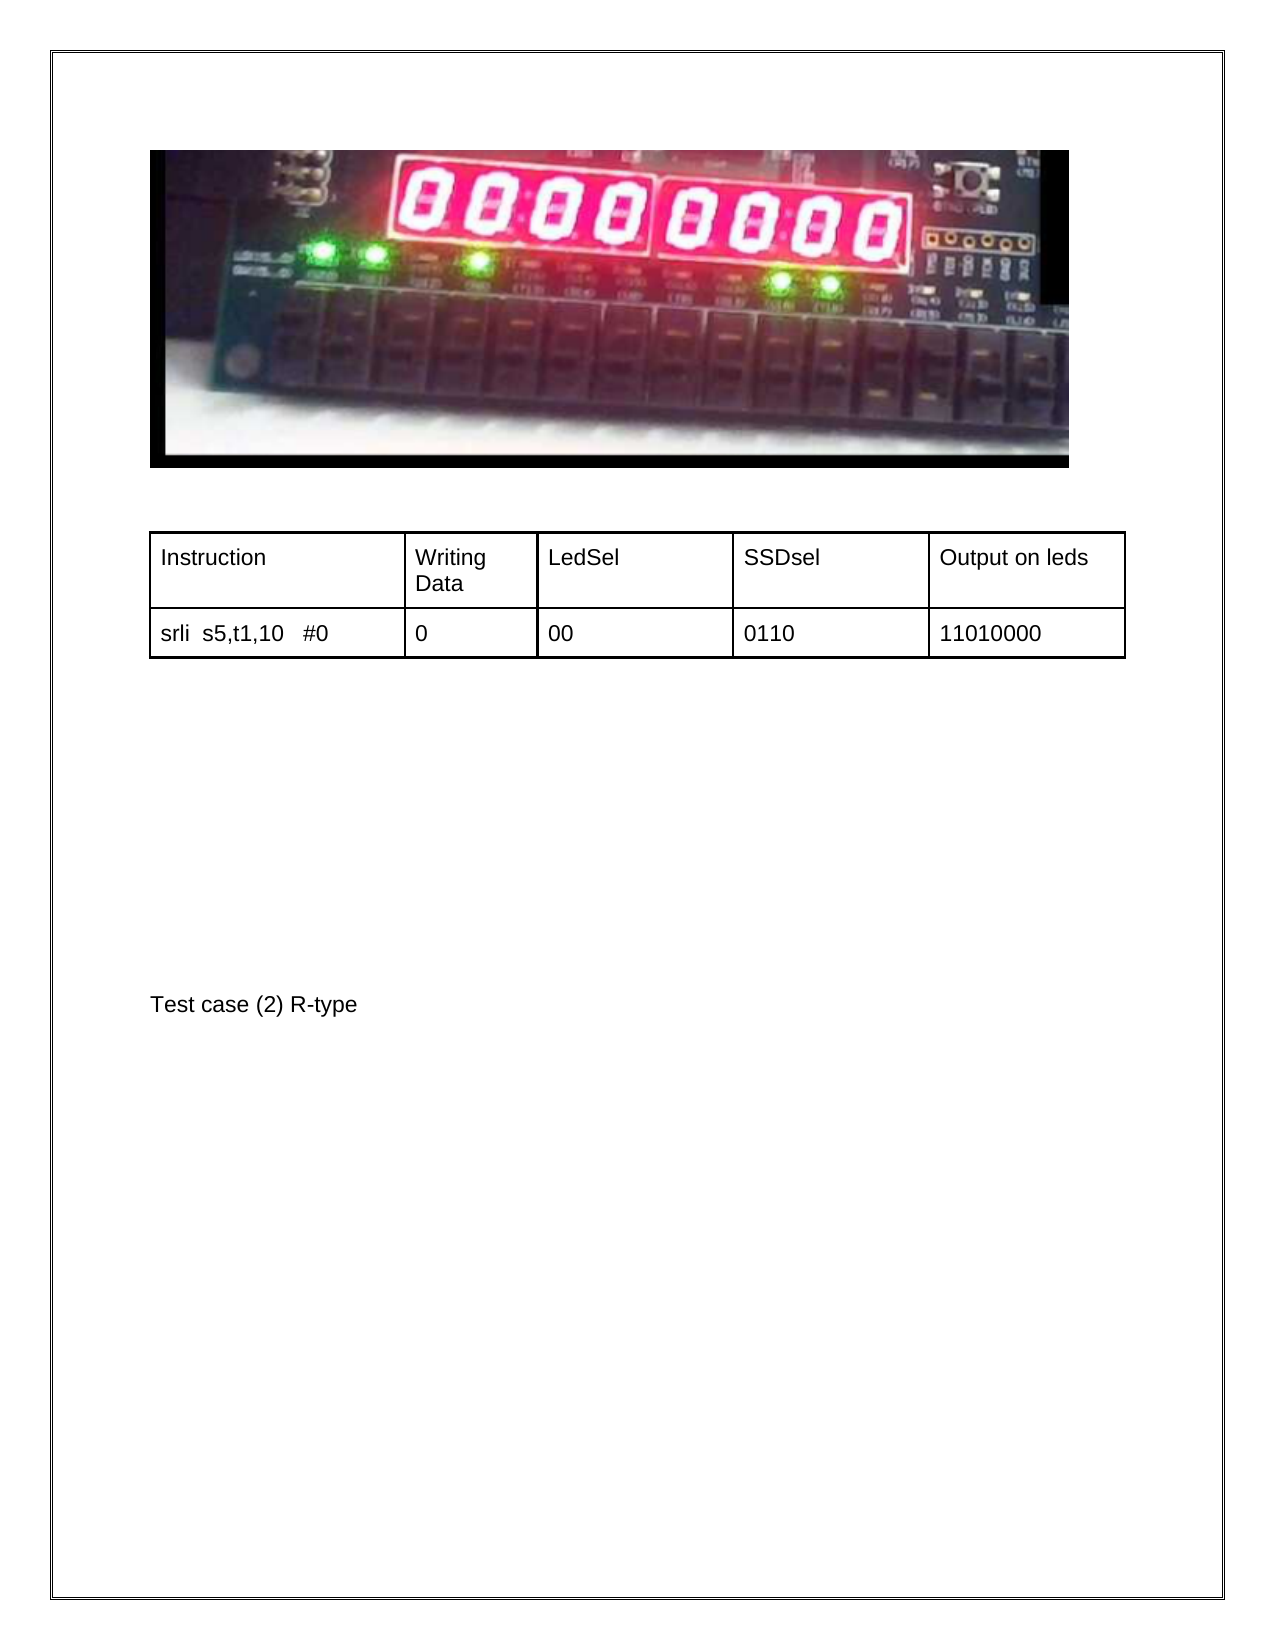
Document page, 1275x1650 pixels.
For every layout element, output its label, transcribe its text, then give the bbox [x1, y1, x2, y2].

text Test case (2) R-type [150, 991, 1125, 1017]
table_header LedSel [539, 534, 732, 607]
table_cell srli s5,t1,10 #0 [151, 609, 404, 656]
table_cell 00 [539, 609, 732, 656]
table_header Writing Data [406, 534, 536, 607]
table_cell 0110 [734, 609, 928, 656]
table_header Output on leds [930, 534, 1124, 607]
table_header SSDsel [734, 534, 928, 607]
table_header Instruction [151, 534, 404, 607]
table_cell 11010000 [930, 609, 1124, 656]
table_cell 0 [406, 609, 536, 656]
picture [150, 150, 1069, 468]
